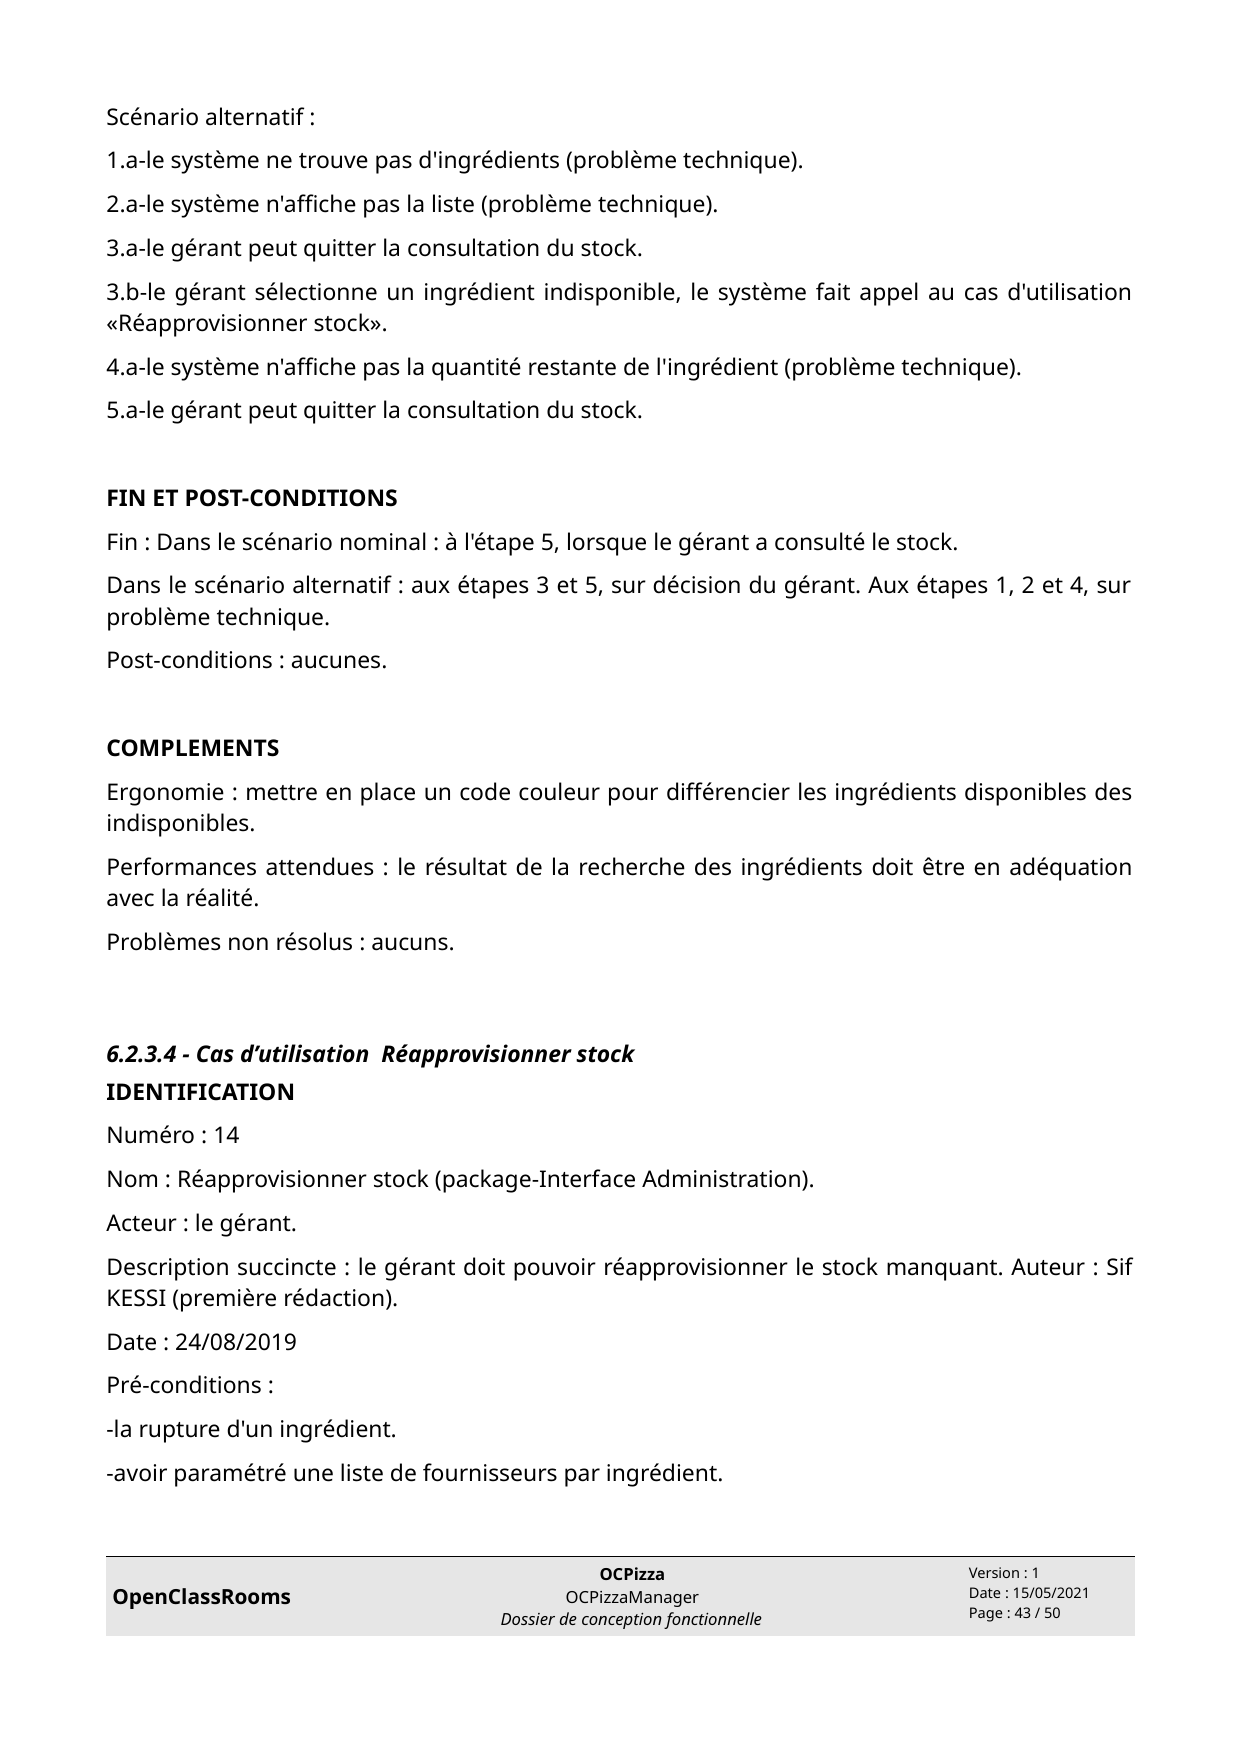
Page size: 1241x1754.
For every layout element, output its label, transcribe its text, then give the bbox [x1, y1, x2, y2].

text Problèmes non résolus : aucuns. [106, 925, 1134, 957]
text COMPLEMENTS [106, 732, 1134, 763]
text Scénario alternatif : [106, 100, 1134, 132]
text Post-conditions : aucunes. [106, 644, 1134, 675]
text Nom : Réapprovisionner stock (package-Interface Administration). [106, 1163, 1134, 1194]
text Date : 24/08/2019 [106, 1325, 1134, 1357]
text Pré-conditions : [106, 1369, 1134, 1400]
text Ergonomie : mettre en place un code couleur pour différencier les ingrédients disponibles des indisponibles. [106, 775, 1134, 838]
text -la rupture d'un ingrédient. [106, 1413, 1134, 1444]
text Numéro : 14 [106, 1119, 1134, 1150]
text Fin : Dans le scénario nominal : à l'étape 5, lorsque le gérant a consulté le stock. [106, 525, 1134, 557]
text 1.a-le système ne trouve pas d'ingrédients (problème technique). [106, 144, 1134, 175]
text 3.a-le gérant peut quitter la consultation du stock. [106, 232, 1134, 263]
text Performances attendues : le résultat de la recherche des ingrédients doit être en adéquation avec la réalité. [106, 850, 1134, 913]
text 3.b-le gérant sélectionne un ingrédient indisponible, le système fait appel au cas d'utilisation «Réapprovisionner stock». [106, 275, 1134, 338]
text FIN ET POST-CONDITIONS [106, 482, 1134, 513]
text -avoir paramétré une liste de fournisseurs par ingrédient. [106, 1457, 1134, 1488]
text Description succincte : le gérant doit pouvoir réapprovisionner le stock manquant. Auteur : Sif KESSI (première rédaction). [106, 1250, 1134, 1313]
text Acteur : le gérant. [106, 1207, 1134, 1238]
text 2.a-le système n'affiche pas la liste (problème technique). [106, 188, 1134, 219]
text IDENTIFICATION [106, 1075, 1134, 1107]
text 4.a-le système n'affiche pas la quantité restante de l'ingrédient (problème technique). [106, 350, 1134, 382]
text 5.a-le gérant peut quitter la consultation du stock. [106, 394, 1134, 425]
text Dans le scénario alternatif : aux étapes 3 et 5, sur décision du gérant. Aux étapes 1, 2 et 4, sur problème technique. [106, 569, 1134, 632]
subtitle Cas d’utilisation Réapprovisionner stock [106, 1038, 1134, 1069]
